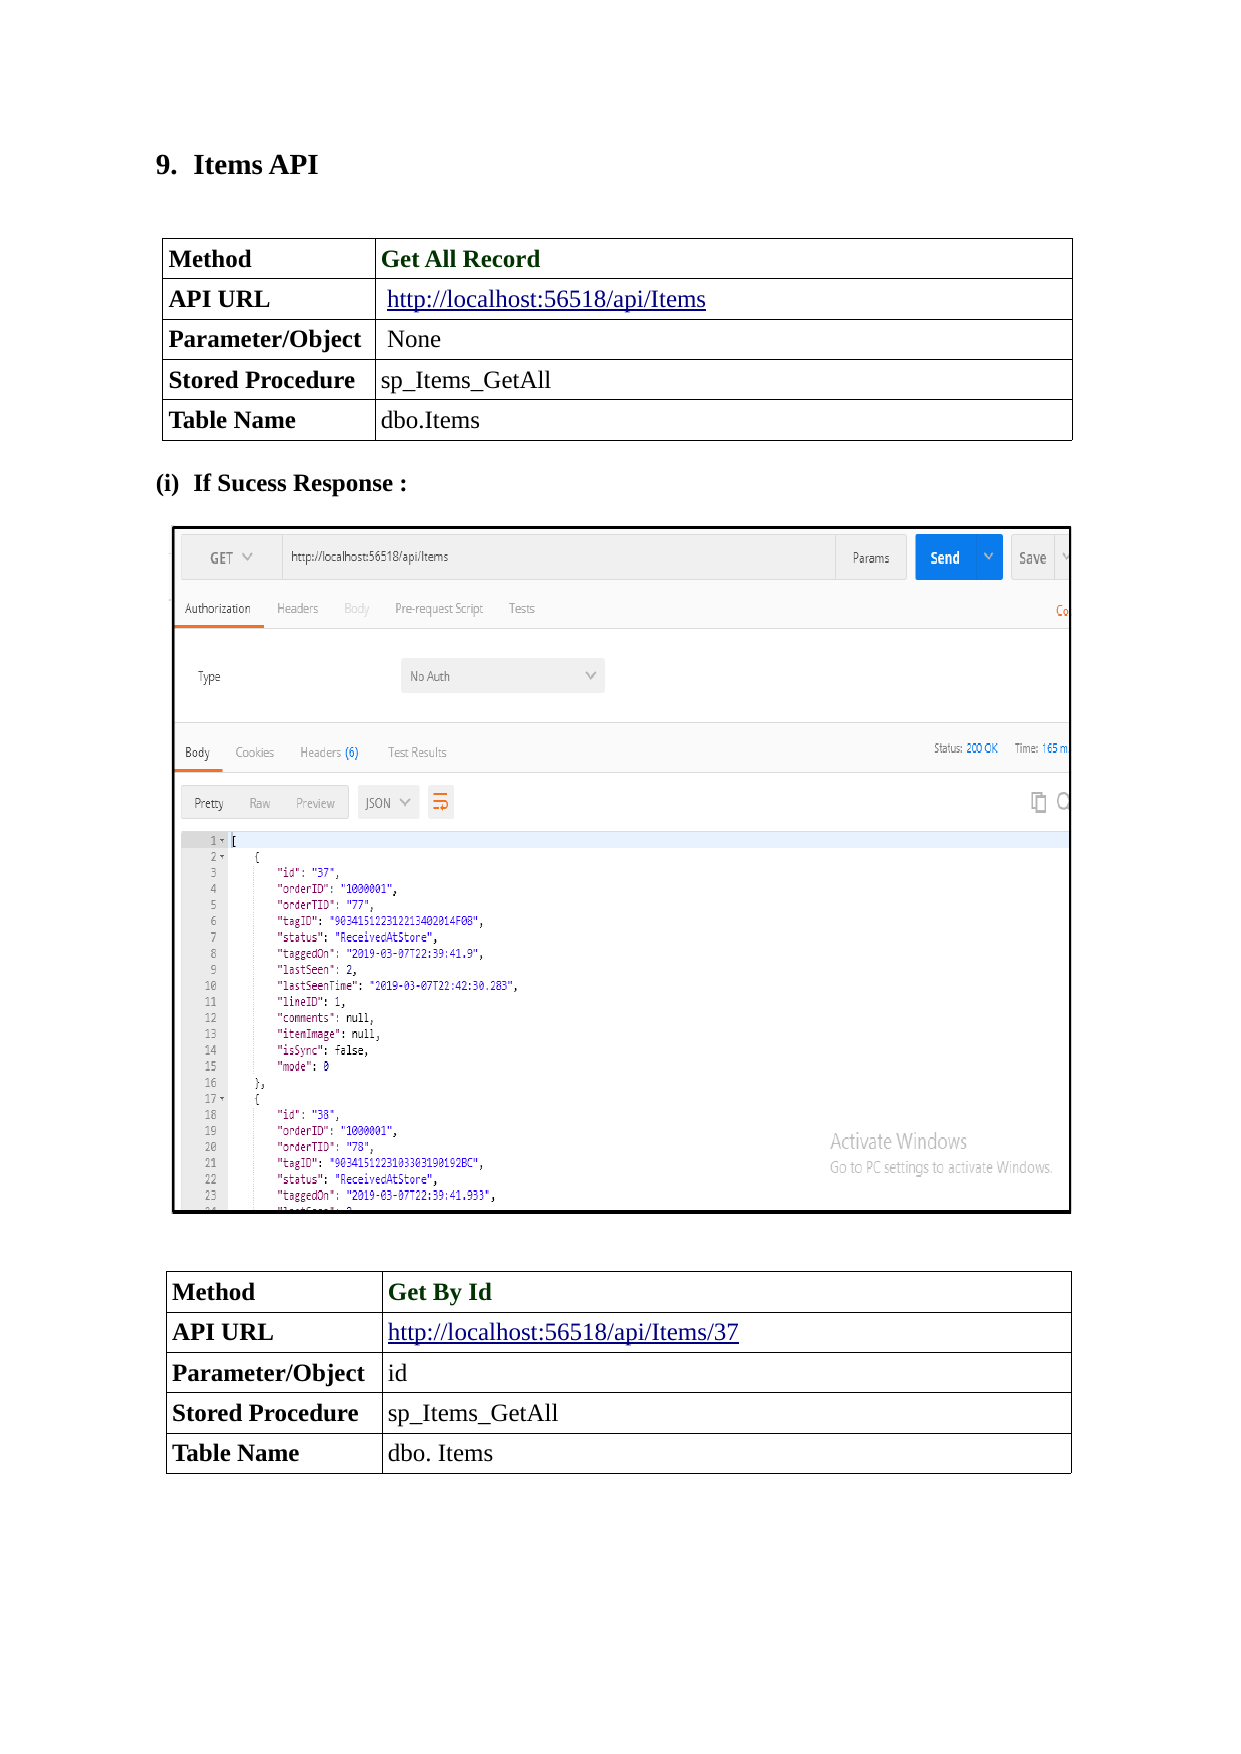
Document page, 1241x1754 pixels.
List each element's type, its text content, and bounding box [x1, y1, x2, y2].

table_header Method [167, 1272, 382, 1312]
table_cell dbo.Items [376, 400, 1072, 439]
table_cell sp_Items_GetAll [376, 360, 1072, 399]
table_cell http://localhost:56518/api/Items/37 [383, 1313, 1071, 1352]
table_cell id [383, 1353, 1071, 1392]
table_header Get By Id [383, 1272, 1071, 1312]
table_cell API URL [163, 279, 375, 318]
list Items API [156, 147, 1122, 180]
list If Sucess Response : [156, 468, 1122, 497]
table_header Method [163, 239, 375, 278]
table_cell Stored Procedure [167, 1393, 382, 1432]
table_cell dbo. Items [383, 1434, 1071, 1473]
table_cell Stored Procedure [163, 360, 375, 399]
table_header Get All Record [376, 239, 1072, 278]
table_cell Table Name [163, 400, 375, 439]
table_cell Table Name [167, 1434, 382, 1473]
table_cell None [376, 320, 1072, 359]
picture [168, 525, 1072, 1214]
table_cell API URL [167, 1313, 382, 1352]
table_cell Parameter/Object [163, 320, 375, 359]
table_cell Parameter/Object [167, 1353, 382, 1392]
table_cell http://localhost:56518/api/Items [376, 279, 1072, 318]
table_cell sp_Items_GetAll [383, 1393, 1071, 1432]
